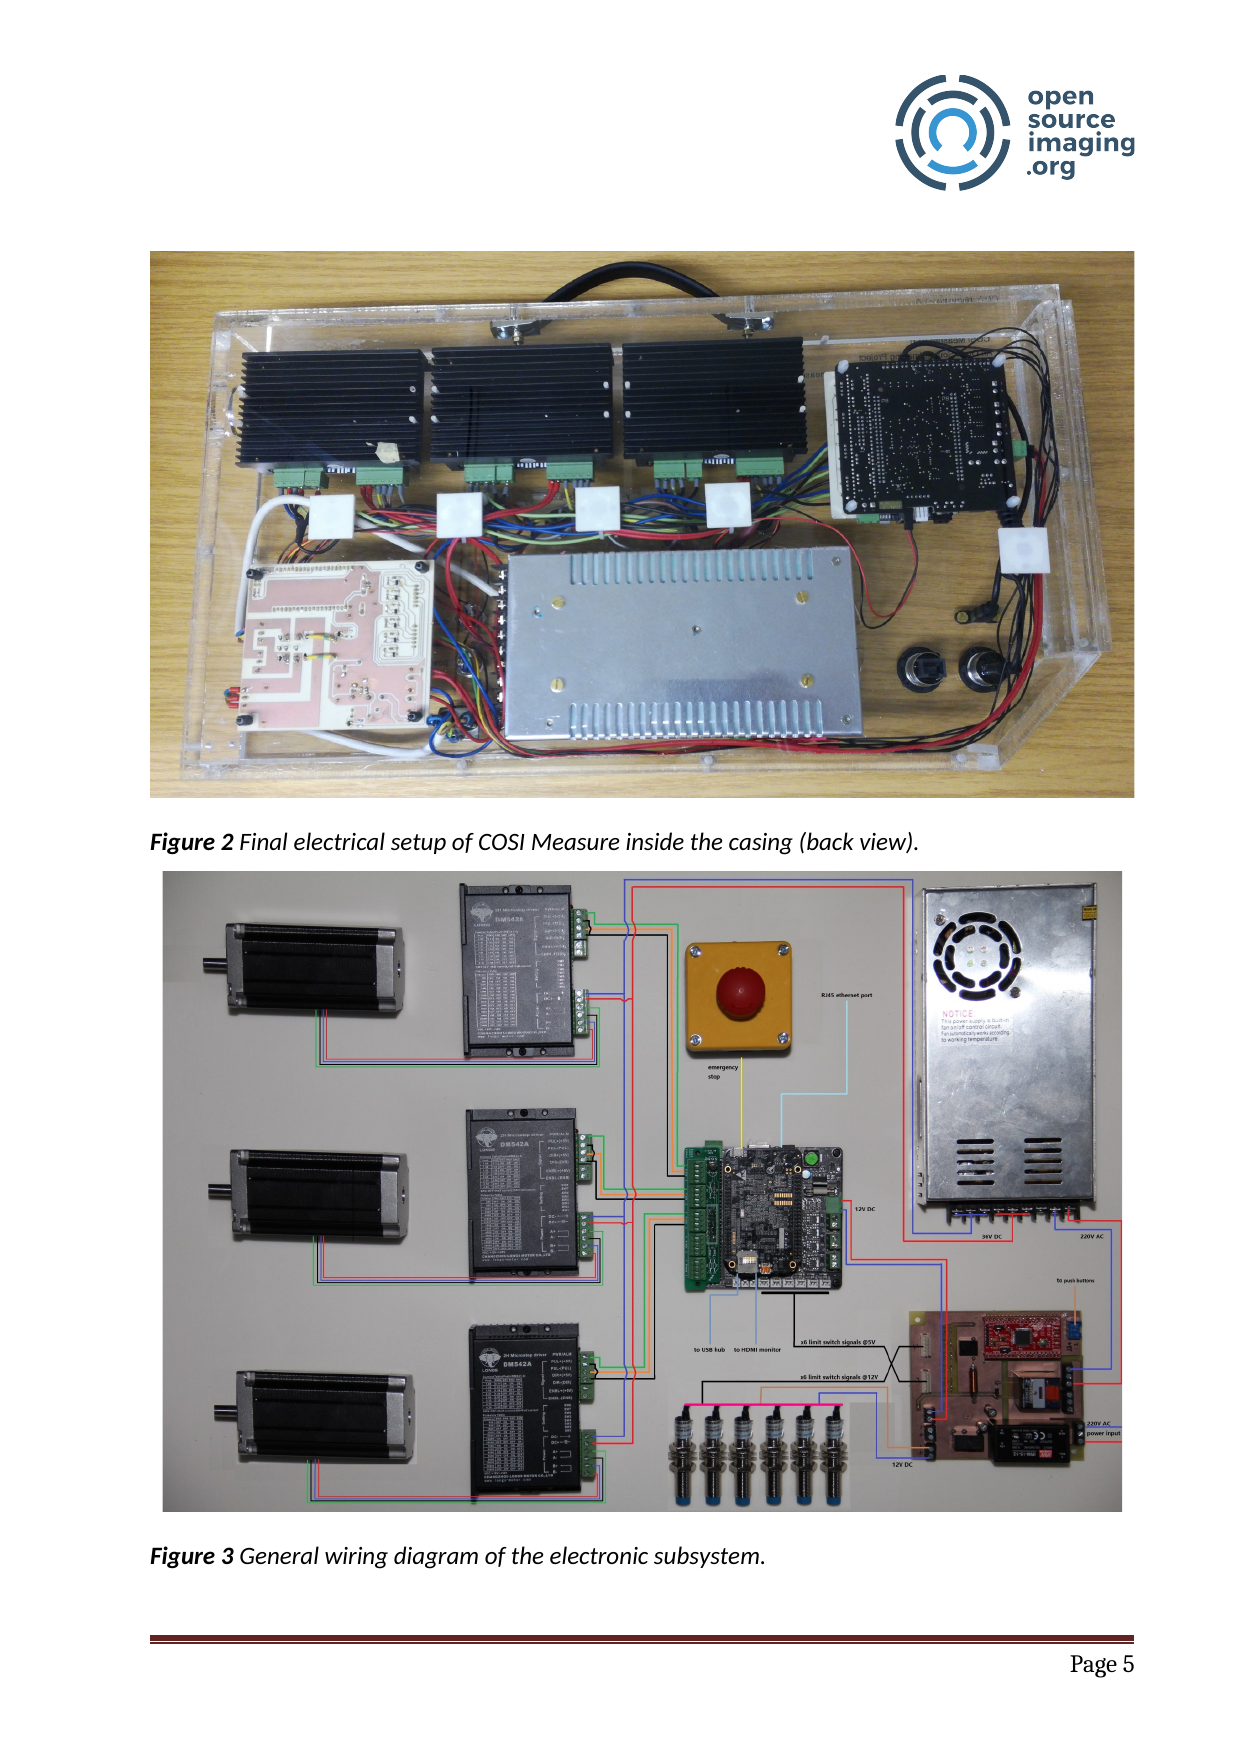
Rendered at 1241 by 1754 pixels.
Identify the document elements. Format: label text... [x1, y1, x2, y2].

text Figure 2 Final electrical setup of COSI Measure inside the casing (back view). [150, 826, 1134, 857]
picture [150, 251, 1135, 798]
text Figure 3 General wiring diagram of the electronic subsystem. [150, 886, 1134, 1571]
picture [162, 871, 1123, 1512]
picture [895, 75, 1135, 191]
